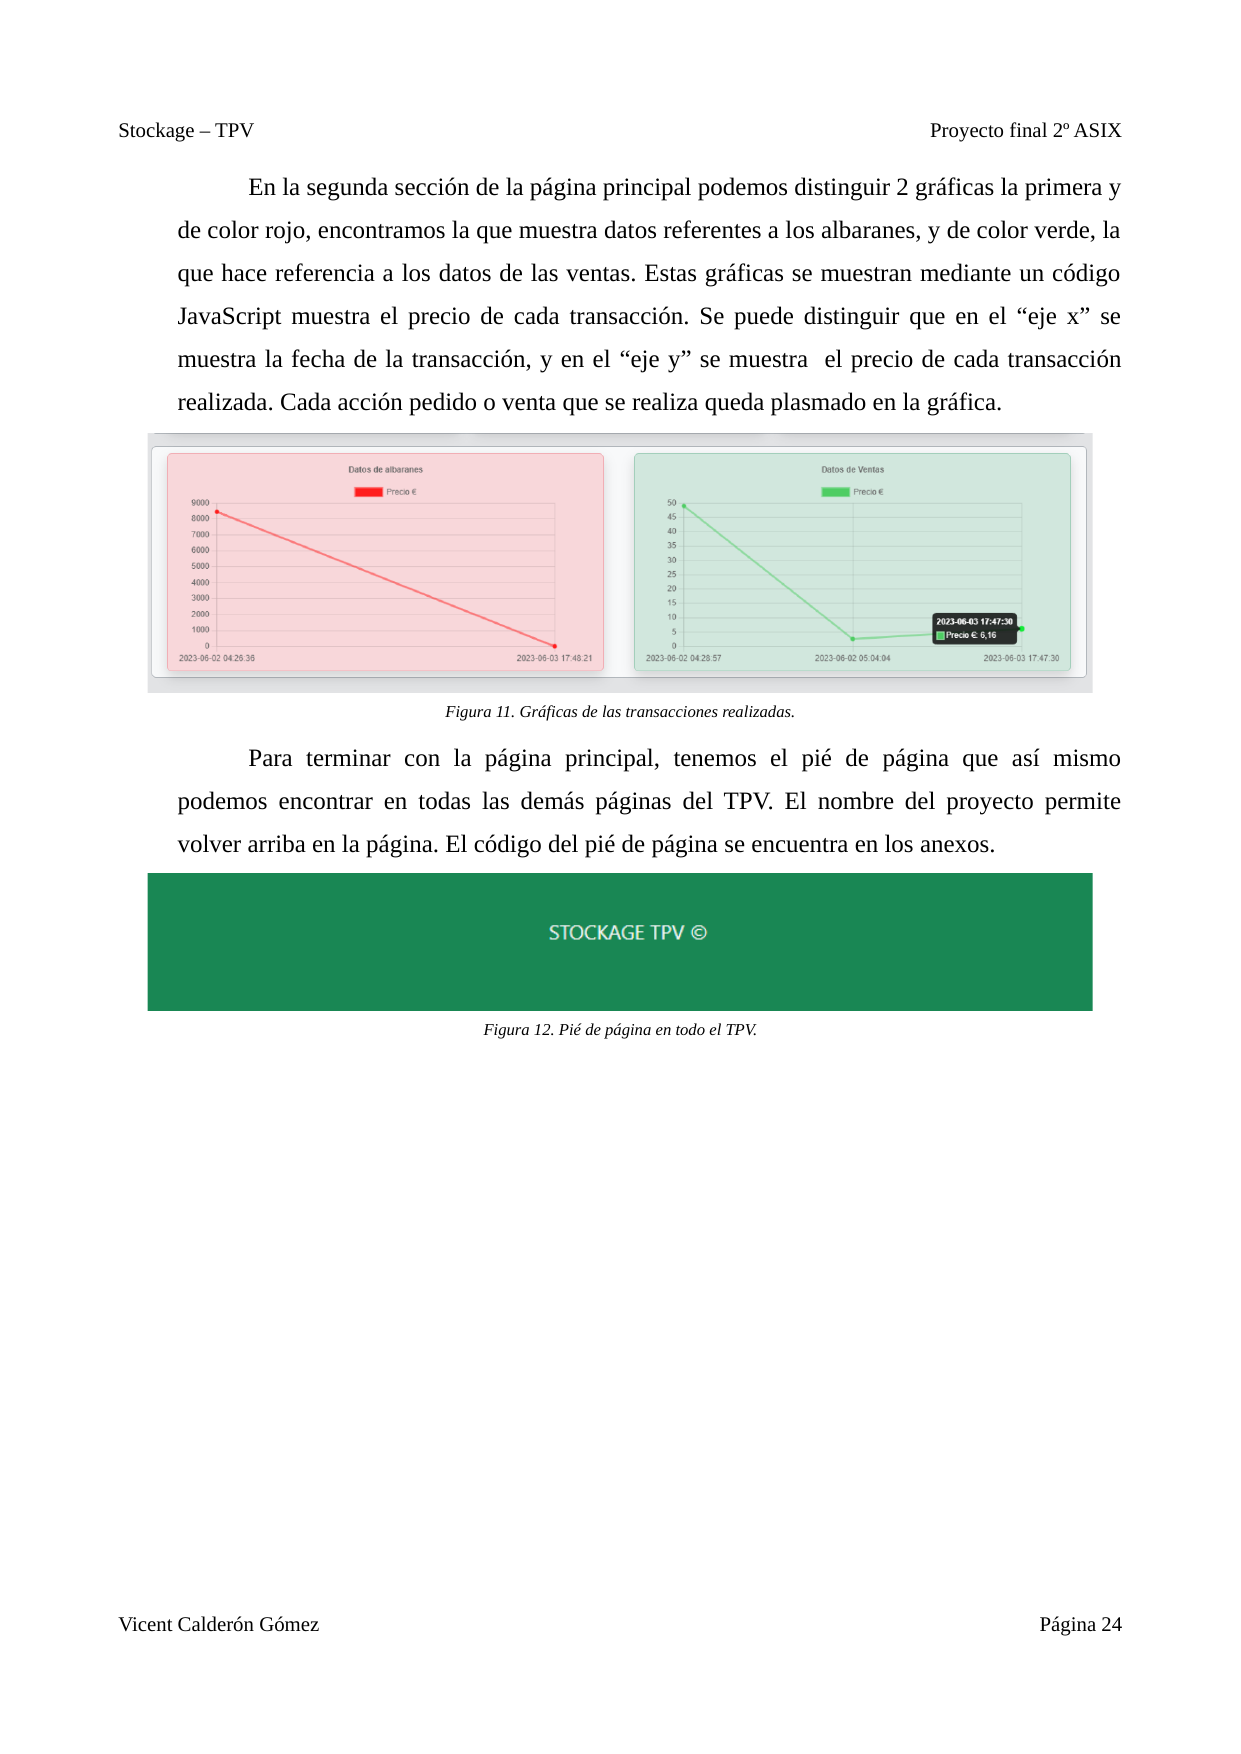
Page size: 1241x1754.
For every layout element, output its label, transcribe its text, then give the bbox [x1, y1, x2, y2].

text Para terminar con la página principal, tenemos el pié de página que así mismo podemos encontrar en todas las demás páginas del TPV. El nombre del proyecto permite volver arriba en la página. El código del pié de página se encuentra en los anexos. [177, 743, 1122, 858]
text Figura 11. Gráficas de las transacciones realizadas. [118, 457, 1122, 721]
text Figura 12. Pié de página en todo el TPV. [118, 899, 1122, 1039]
text En la segunda sección de la página principal podemos distinguir 2 gráficas la primera y de color rojo, encontramos la que muestra datos referentes a los albaranes, y de color verde, la que hace referencia a los datos de las ventas. Estas gráficas se muestran mediante un código JavaScript muestra el precio de cada transacción. Se puede distinguir que en el “eje x” se muestra la fecha de la transacción, y en el “eje y” se muestra el precio de cada transacción realizada. Cada acción pedido o venta que se realiza queda plasmado en la gráfica. [177, 172, 1122, 416]
picture [147, 433, 1093, 693]
picture [147, 873, 1093, 1011]
